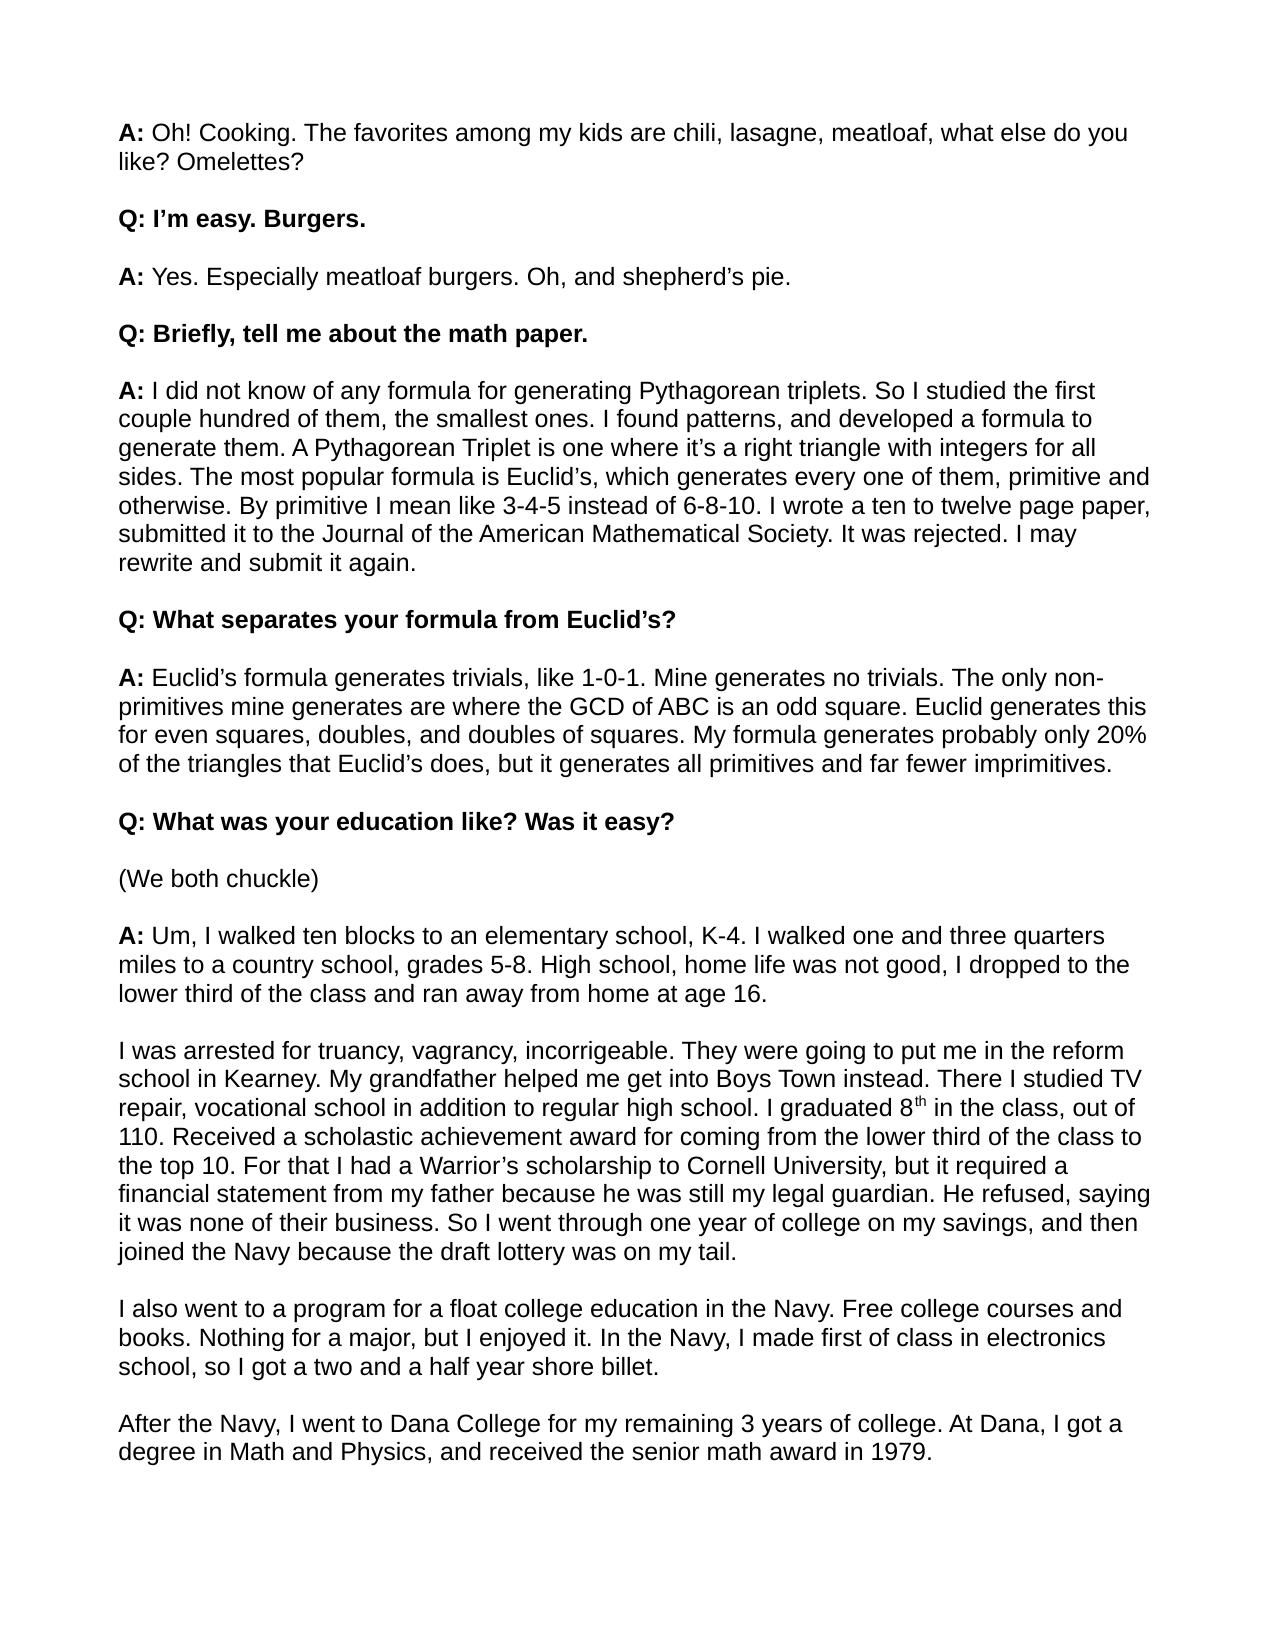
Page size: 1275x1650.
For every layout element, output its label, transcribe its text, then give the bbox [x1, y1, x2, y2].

text Q: What was your education like? Was it easy? (We both chuckle) [118, 778, 1157, 893]
text Q: I’m easy. Burgers. [118, 204, 1157, 233]
text A: Um, I walked ten blocks to an elementary school, K-4. I walked one and three quarters miles to a country school, grades 5-8. High school, home life was not good, I dropped to the lower third of the class and ran away from home at age 16. [118, 921, 1157, 1007]
text I also went to a program for a float college education in the Navy. Free college courses and books. Nothing for a major, but I enjoyed it. In the Navy, I made first of class in electronics school, so I got a two and a half year shore billet. [118, 1294, 1157, 1380]
text A: Oh! Cooking. The favorites among my kids are chili, lasagne, meatloaf, what else do you like? Omelettes? [118, 118, 1157, 204]
text A: Yes. Especially meatloaf burgers. Oh, and shepherd’s pie. [118, 261, 1157, 290]
text After the Navy, I went to Dana College for my remaining 3 years of college. At Dana, I got a degree in Math and Physics, and received the senior math award in 1979. [118, 1408, 1157, 1466]
text A: I did not know of any formula for generating Pythagorean triplets. So I studied the first couple hundred of them, the smallest ones. I found patterns, and developed a formula to generate them. A Pythagorean Triplet is one where it’s a right triangle with integers for all sides. The most popular formula is Euclid’s, which generates every one of them, primitive and otherwise. By primitive I mean like 3-4-5 instead of 6-8-10. I wrote a ten to twelve page paper, submitted it to the Journal of the American Mathematical Society. It was rejected. I may rewrite and submit it again. [118, 376, 1157, 577]
text I was arrested for truancy, vagrancy, incorrigeable. They were going to put me in the reform school in Kearney. My grandfather helped me get into Boys Town instead. There I studied TV repair, vocational school in addition to regular high school. I graduated 8th in the class, out of 110. Received a scholastic achievement award for coming from the lower third of the class to the top 10. For that I had a Warrior’s scholarship to Cornell University, but it required a financial statement from my father because he was still my legal guardian. He refused, saying it was none of their business. So I went through one year of college on my savings, and then joined the Navy because the draft lottery was on my tail. [118, 1036, 1157, 1266]
text Q: Briefly, tell me about the math paper. [118, 318, 1157, 347]
text Q: What separates your formula from Euclid’s? A: Euclid’s formula generates trivials, like 1-0-1. Mine generates no trivials. The only non-primitives mine generates are where the GCD of ABC is an odd square. Euclid generates this for even squares, doubles, and doubles of squares. My formula generates probably only 20% of the triangles that Euclid’s does, but it generates all primitives and far fewer imprimitives. [118, 605, 1157, 778]
